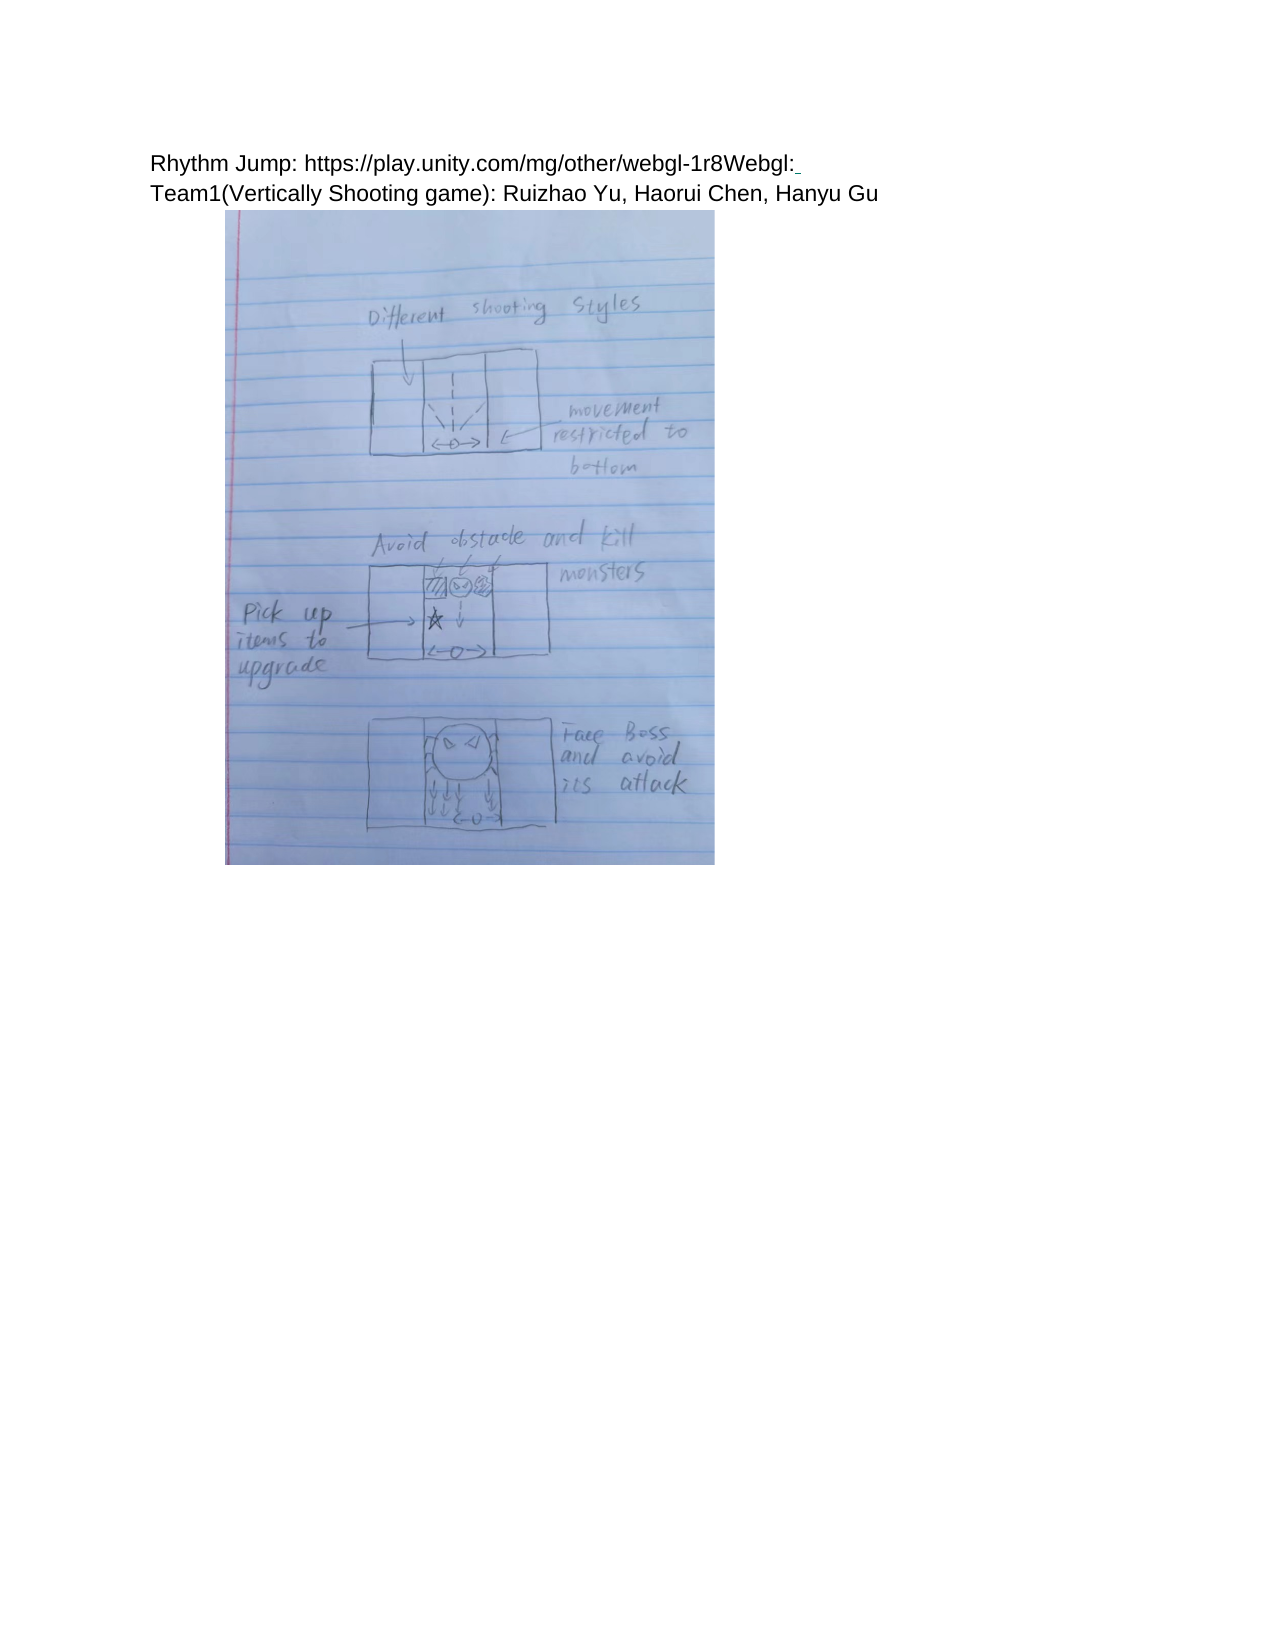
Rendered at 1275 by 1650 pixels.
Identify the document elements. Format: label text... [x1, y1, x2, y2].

text Team1(Vertically Shooting game): Ruizhao Yu, Haorui Chen, Hanyu Gu [150, 180, 1125, 207]
text Rhythm Jump: https://play.unity.com/mg/other/webgl-1r8Webgl: [150, 150, 1125, 176]
picture [225, 210, 715, 865]
